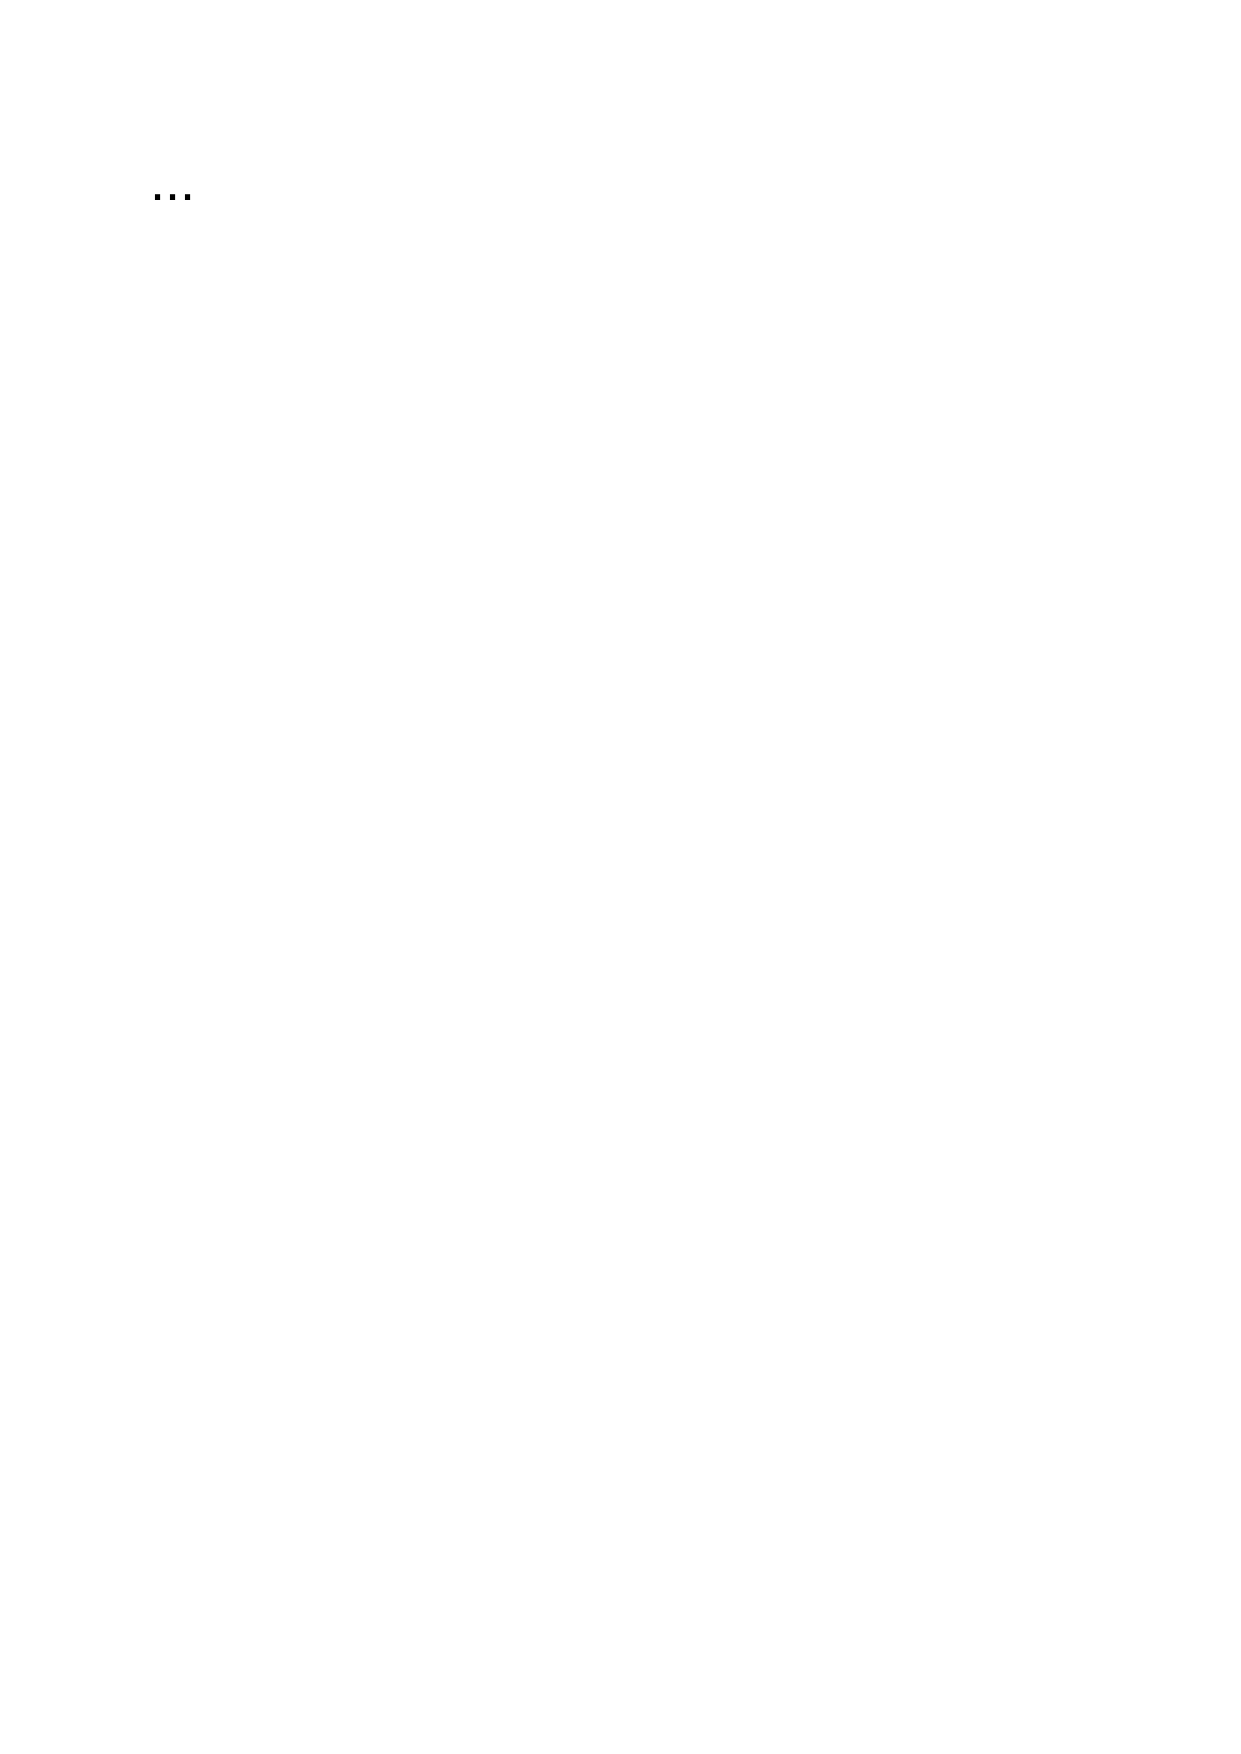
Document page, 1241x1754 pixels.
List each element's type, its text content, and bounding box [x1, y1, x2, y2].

title ... [150, 150, 1090, 212]
